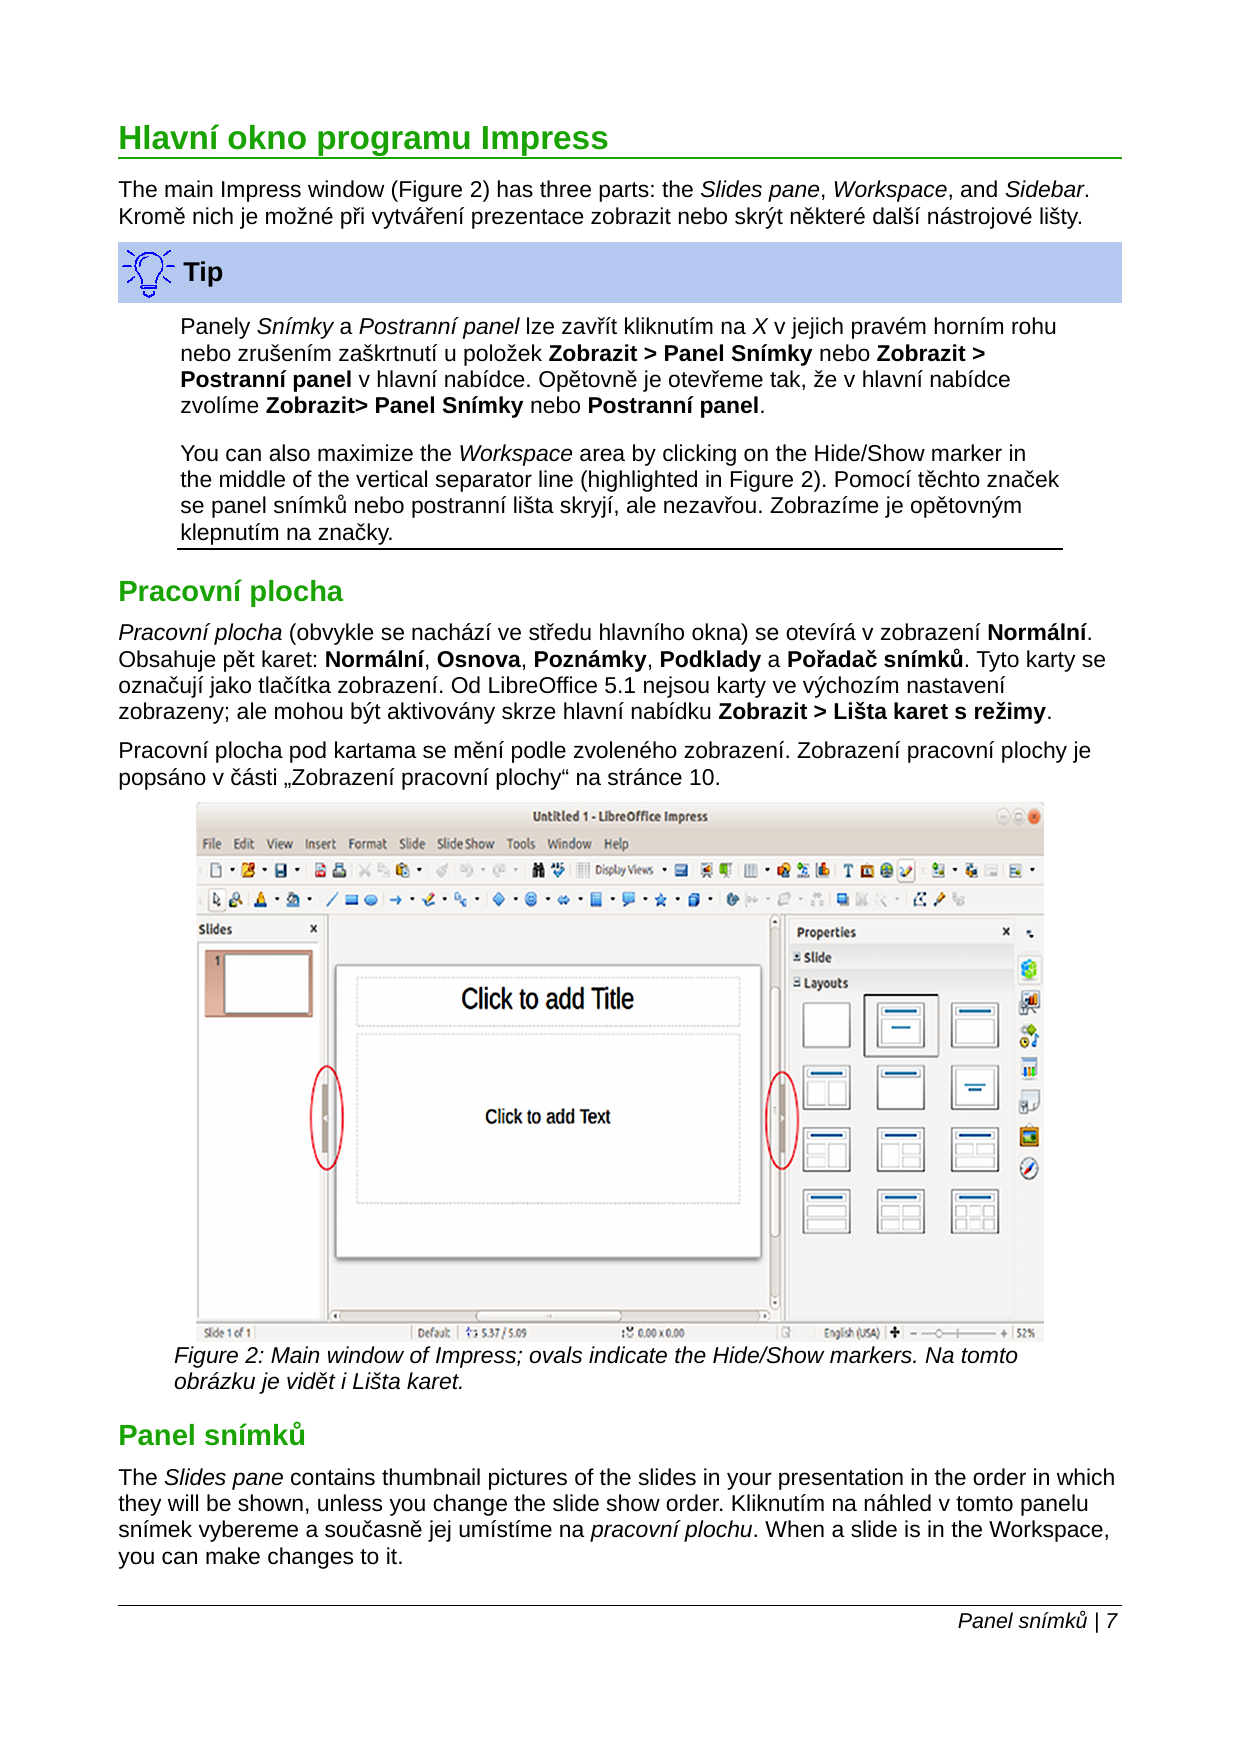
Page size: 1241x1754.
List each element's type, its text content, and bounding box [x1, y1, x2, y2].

picture [119, 242, 179, 302]
text Panely Snímky a Postranní panel lze zavřít kliknutím na X v jejich pravém horním rohu nebo zrušením zaškrtnutí u položek Zobrazit > Panel Snímky nebo Zobrazit > Postranní panel v hlavní nabídce. Opětovně je otevřeme tak, že v hlavní nabídce zvolíme Zobrazit> Panel Snímky nebo Postranní panel. [177, 310, 1063, 419]
picture [196, 802, 1044, 1342]
text Pracovní plocha pod kartama se mění podle zvoleného zobrazení. Zobrazení pracovní plochy je popsáno v části „Zobrazení pracovní plochy“ na stránce 9. [118, 737, 1122, 790]
subtitle Tip [118, 242, 1122, 303]
subtitle Panel snímků [118, 1418, 1122, 1452]
text Pracovní plocha (obvykle se nachází ve středu hlavního okna) se otevírá v zobrazení Normální. Obsahuje pět karet: Normální, Osnova, Poznámky, Podklady a Pořadač snímků. Tyto karty se označují jako tlačítka zobrazení. Od LibreOffice 5.1 nejsou karty ve výchozím nastavení zobrazeny; ale mohou být aktivovány skrze hlavní nabídku Zobrazit > Lišta karet s režimy. [118, 619, 1122, 724]
text The main Impress window (Figure 2) has three parts: the Slides pane, Workspace, and Sidebar. Kromě nich je možné při vytváření prezentace zobrazit nebo skrýt některé další nástrojové lišty. [118, 176, 1122, 229]
subtitle Hlavní okno programu Impress [118, 118, 1122, 157]
subtitle Pracovní plocha [118, 574, 1122, 607]
text Figure 2: Main window of Impress; ovals indicate the Hide/Show markers. Na tomto obrázku je vidět i Lišta karet. [174, 802, 1066, 1395]
text The Slides pane contains thumbnail pictures of the slides in your presentation in the order in which they will be shown, unless you change the slide show order. Kliknutím na náhled v tomto panelu snímek vybereme a současně jej umístíme na pracovní plochu. When a slide is in the Workspace, you can make changes to it. [118, 1464, 1122, 1569]
text You can also maximize the Workspace area by clicking on the Hide/Show marker in the middle of the vertical separator line (highlighted in Figure 2). Pomocí těchto značek se panel snímků nebo postranní lišta skryjí, ale nezavřou. Zobrazíme je opětovným klepnutím na značky. [177, 437, 1063, 548]
